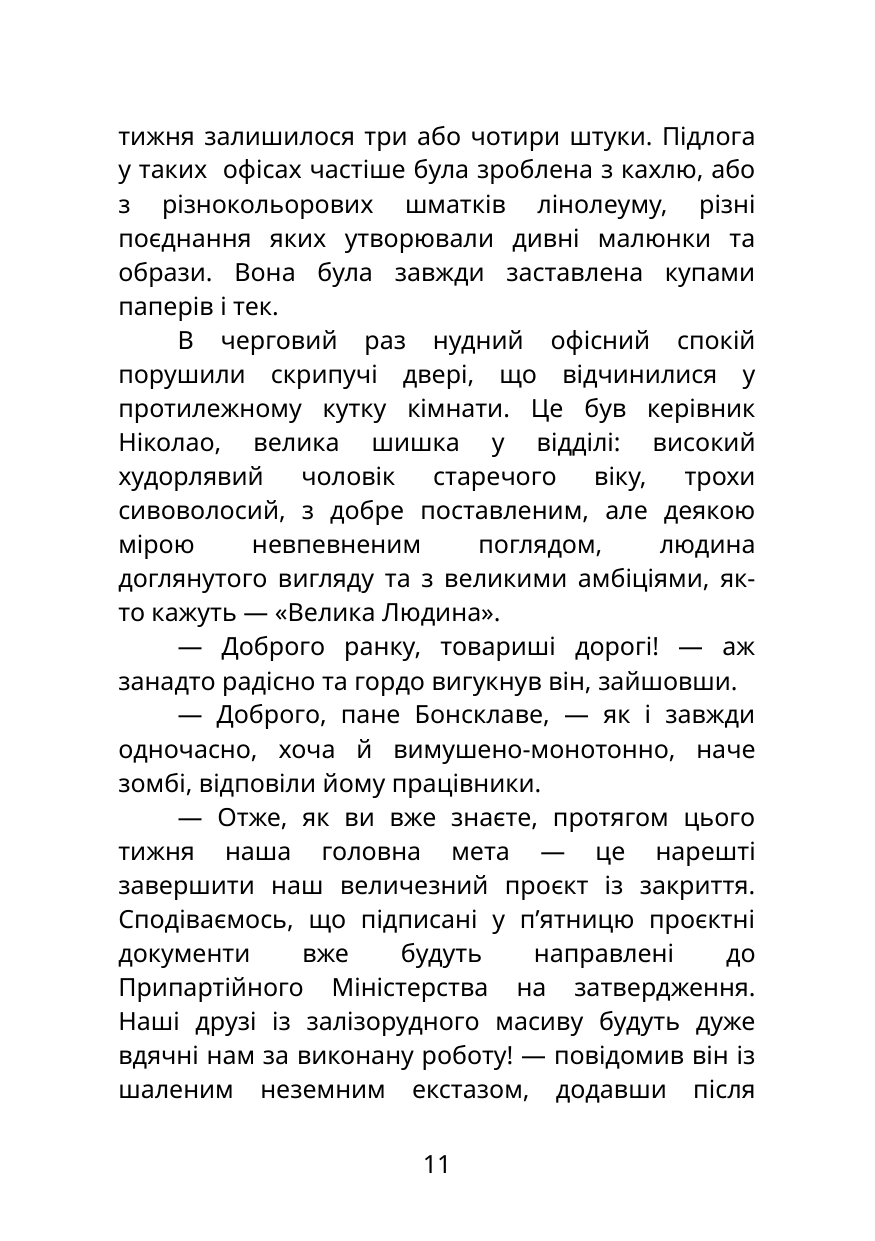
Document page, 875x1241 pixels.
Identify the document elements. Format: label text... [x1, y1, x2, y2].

text — Доброго ранку, товариші дорогі! — аж занадто радісно та гордо вигукнув він, зайшовши. [118, 629, 756, 697]
text — Отже, як ви вже знаєте, протягом цього тижня наша головна мета — це нарешті завершити наш величезний проєкт із закриття. Сподіваємось, що підписані у п’ятницю проєктні документи вже будуть направлені до Припартійного Міністерства на затвердження. Наші друзі із залізорудного масиву будуть дуже вдячні нам за виконану роботу! — повідомив він із шаленим неземним екстазом, додавши після [118, 799, 756, 1106]
text тижня залишилося три або чотири штуки. Підлога у таких офісах частіше була зроблена з кахлю, або з різнокольорових шматків лінолеуму, різні поєднання яких утворювали дивні малюнки та образи. Вона була завжди заставлена купами паперів і тек. [118, 118, 756, 322]
text — Доброго, пане Бонсклаве, — як і завжди одночасно, хоча й вимушено-монотонно, наче зомбі, відповіли йому працівники. [118, 697, 756, 799]
text В черговий раз нудний офісний спокій порушили скрипучі двері, що відчинилися у протилежному кутку кімнати. Це був керівник Ніколао, велика шишка у відділі: високий худорлявий чоловік старечого віку, трохи сивоволосий, з добре поставленим, але деякою мірою невпевненим поглядом, людина доглянутого вигляду та з великими амбіціями, як-то кажуть — «Велика Людина». [118, 322, 756, 629]
